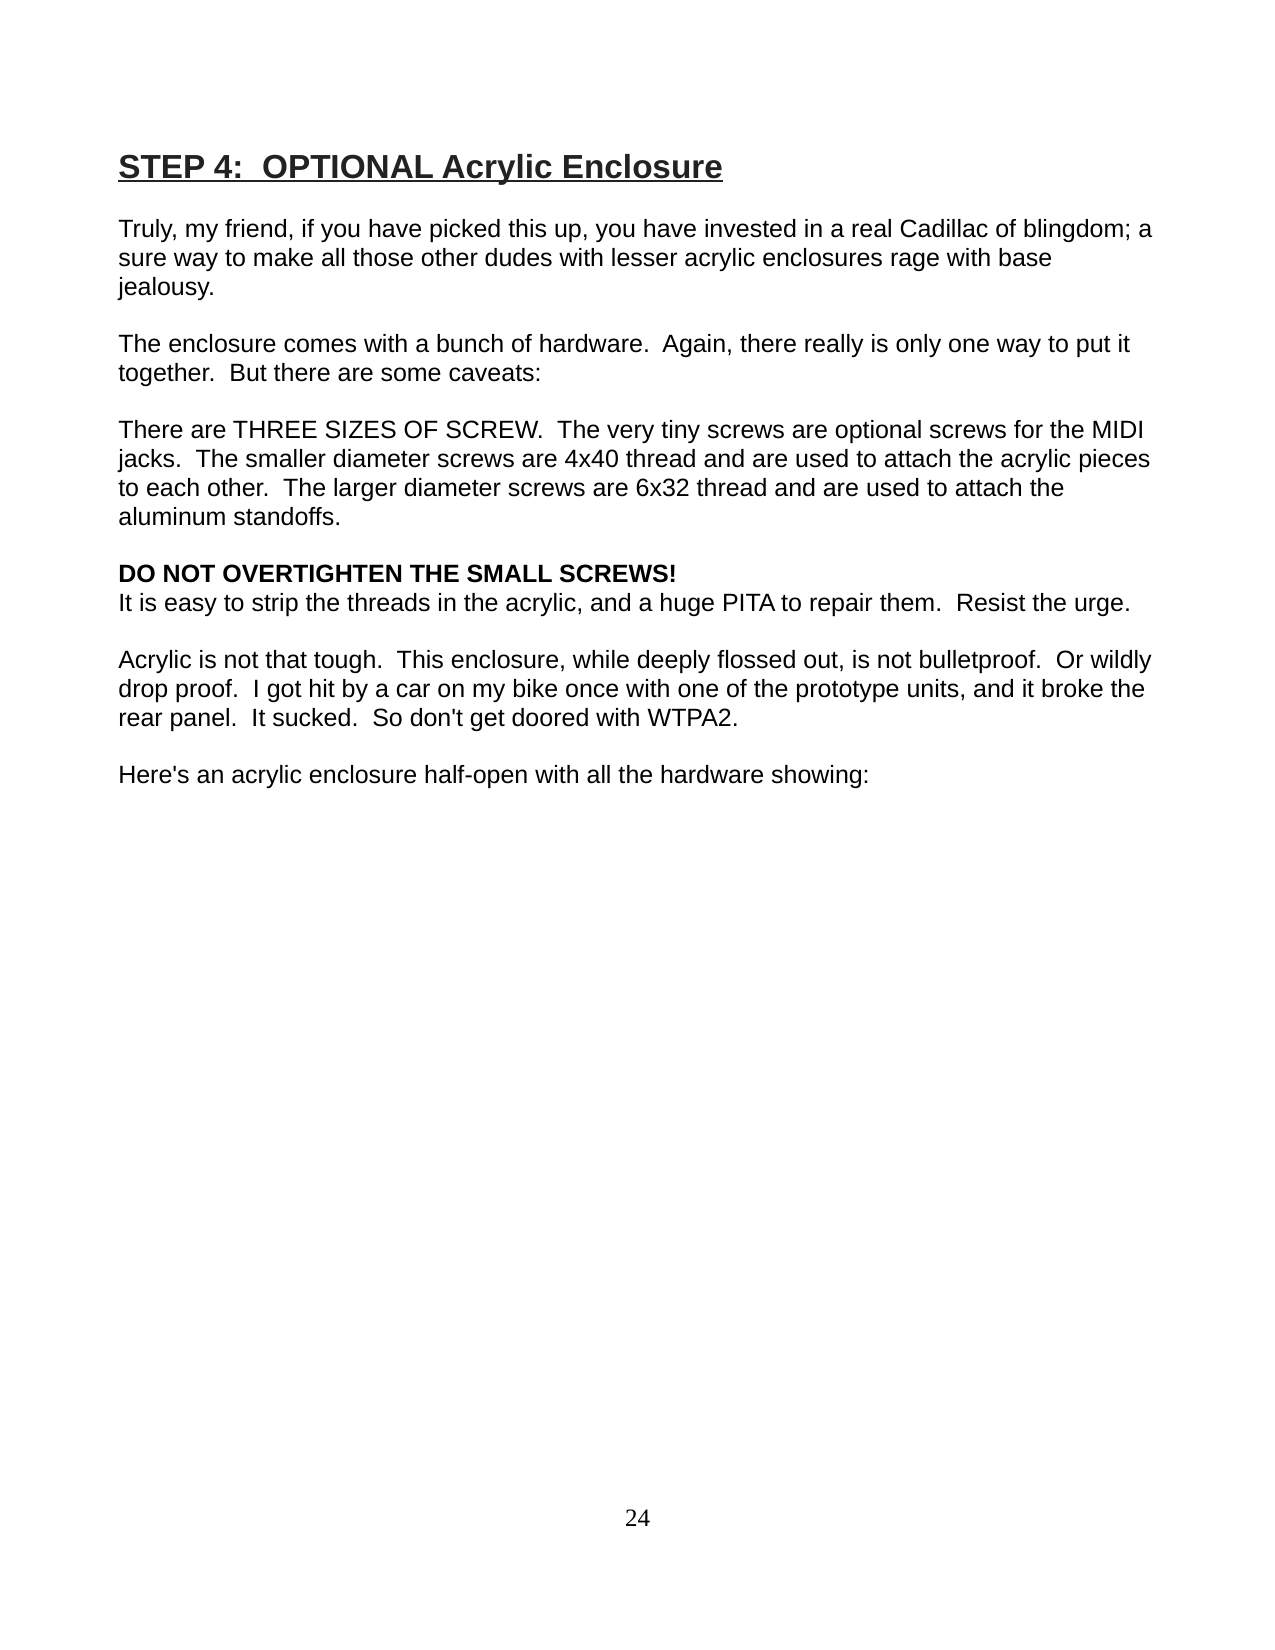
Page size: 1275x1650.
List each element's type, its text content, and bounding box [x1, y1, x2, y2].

text There are THREE SIZES OF SCREW. The very tiny screws are optional screws for the MIDI jacks. The smaller diameter screws are 4x40 thread and are used to attach the acrylic pieces to each other. The larger diameter screws are 6x32 thread and are used to attach the aluminum standoffs. [118, 415, 1157, 530]
text DO NOT OVERTIGHTEN THE SMALL SCREWS! [118, 559, 1157, 588]
text It is easy to strip the threads in the acrylic, and a huge PITA to repair them. Resist the urge. [118, 588, 1157, 617]
text Here's an acrylic enclosure half-open with all the hardware showing: [118, 760, 1157, 789]
text Acrylic is not that tough. This enclosure, while deeply flossed out, is not bulletproof. Or wildly drop proof. I got hit by a car on my bike once with one of the prototype units, and it broke the rear panel. It sucked. So don't get doored with WTPA2. [118, 645, 1157, 732]
text STEP 4: OPTIONAL Acrylic Enclosure [118, 147, 1157, 185]
text The enclosure comes with a bunch of hardware. Again, there really is only one way to put it together. But there are some caveats: [118, 329, 1157, 387]
text Truly, my friend, if you have picked this up, you have invested in a real Cadillac of blingdom; a sure way to make all those other dudes with lesser acrylic enclosures rage with base jealousy. [118, 214, 1157, 300]
